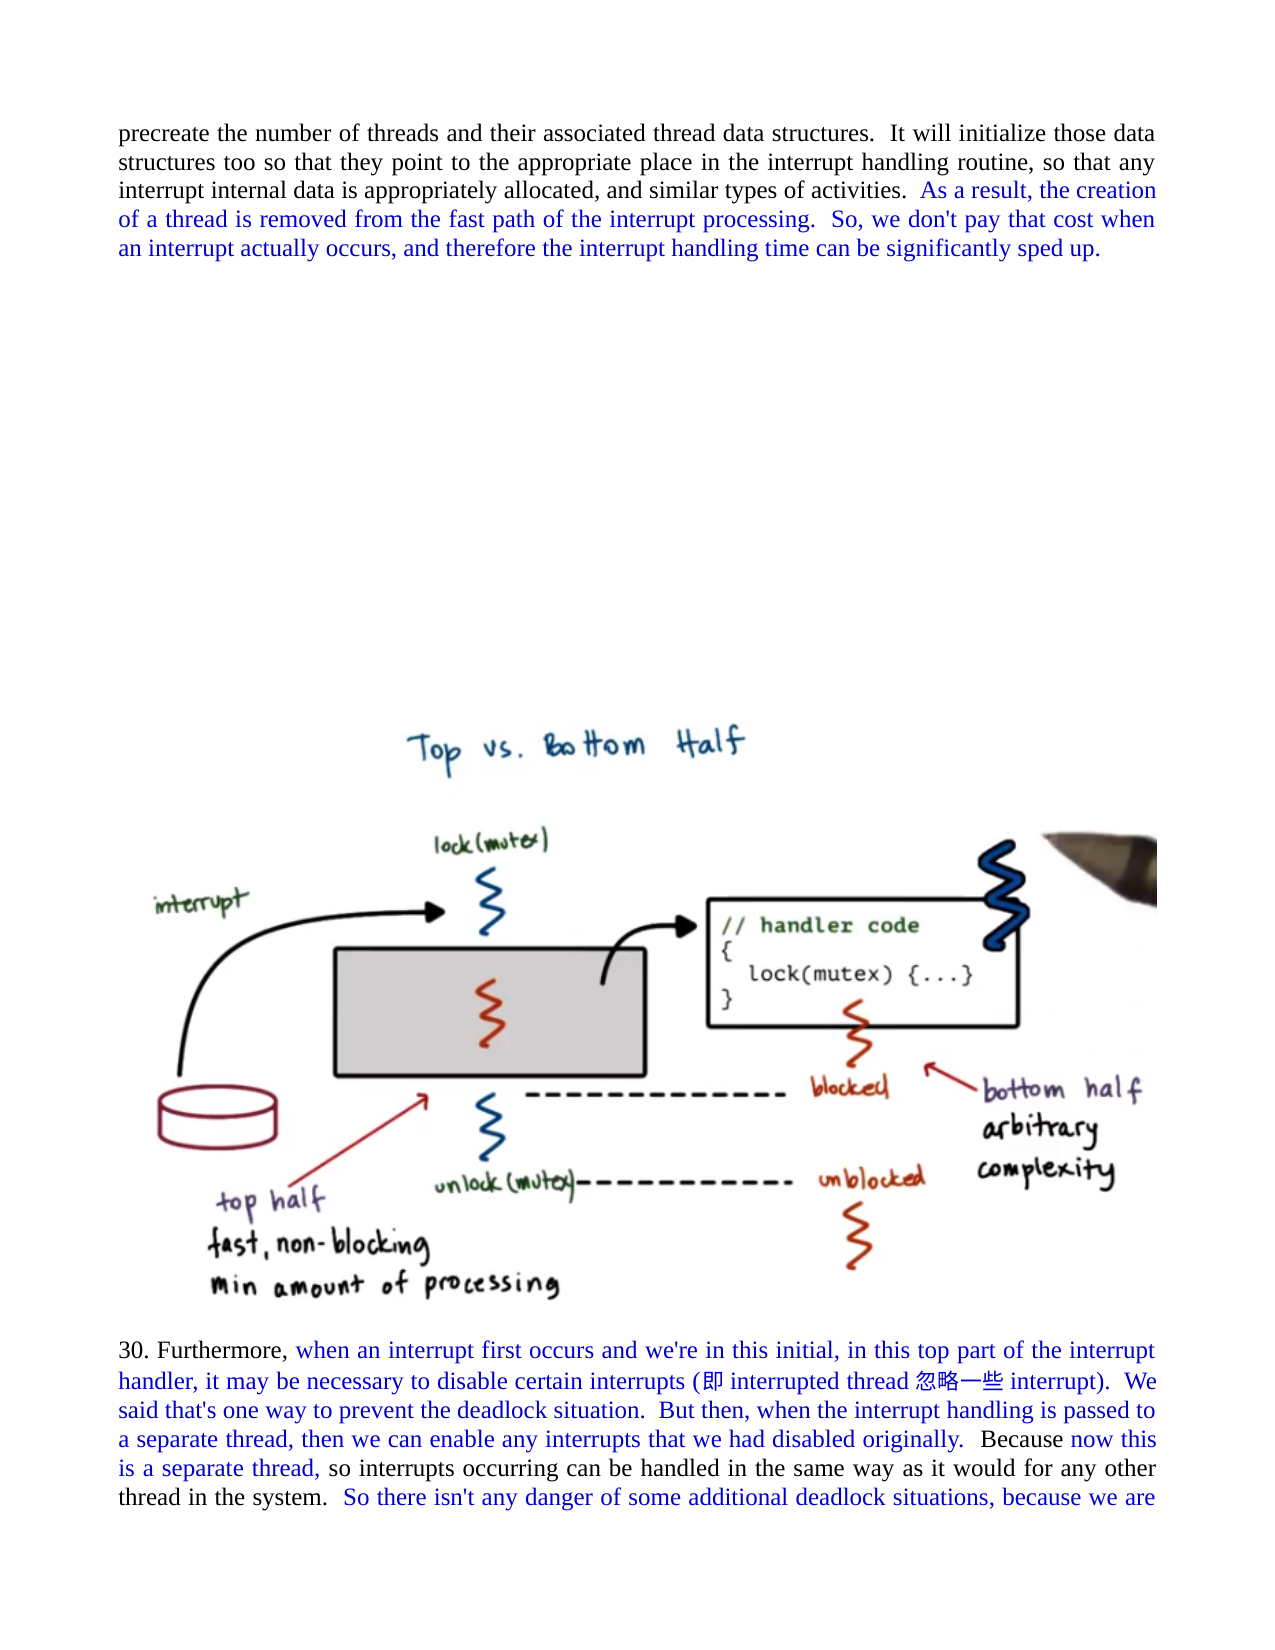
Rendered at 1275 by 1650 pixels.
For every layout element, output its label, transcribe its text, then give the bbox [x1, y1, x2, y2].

text 30. Furthermore, when an interrupt first occurs and we're in this initial, in this top part of the interrupt handler, it may be necessary to disable certain interrupts (即interrupted thread忽略一些interrupt). We said that's one way to prevent the deadlock situation. But then, when the interrupt handling is passed to a separate thread, then we can enable any interrupts that we had disabled originally. Because now this is a separate thread, so interrupts occurring can be handled in the same way as it would for any other thread in the system. So there isn't any danger of some additional deadlock situations, because we are [118, 1335, 1157, 1510]
text precreate the number of threads and their associated thread data structures. It will initialize those data structures too so that they point to the appropriate place in the interrupt handling routine, so that any interrupt internal data is appropriately allocated, and similar types of activities. As a result, the creation of a thread is removed from the fast path of the interrupt processing. So, we don't pay that cost when an interrupt actually occurs, and therefore the interrupt handling time can be significantly sped up. [118, 118, 1157, 262]
picture [118, 721, 1157, 1307]
